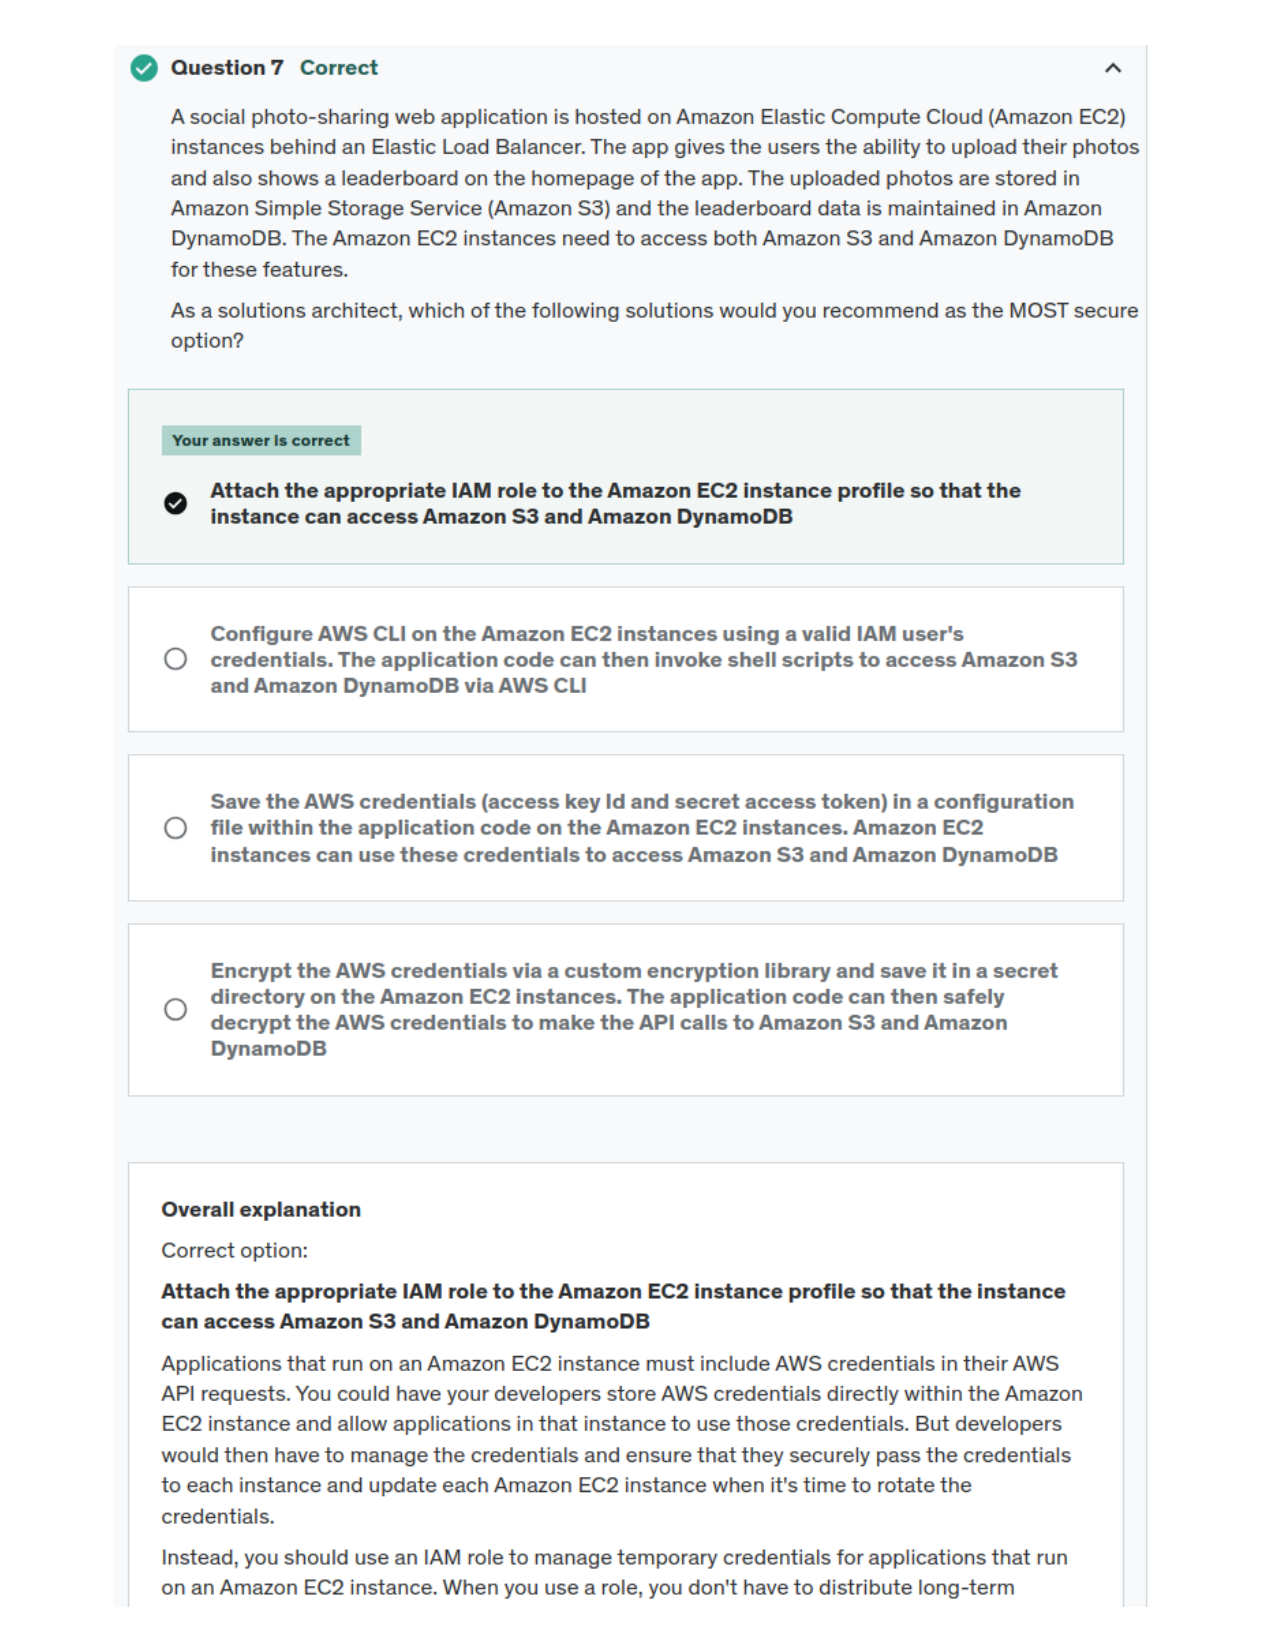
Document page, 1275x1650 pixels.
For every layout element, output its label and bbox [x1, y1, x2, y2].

picture [113, 45, 1153, 1607]
